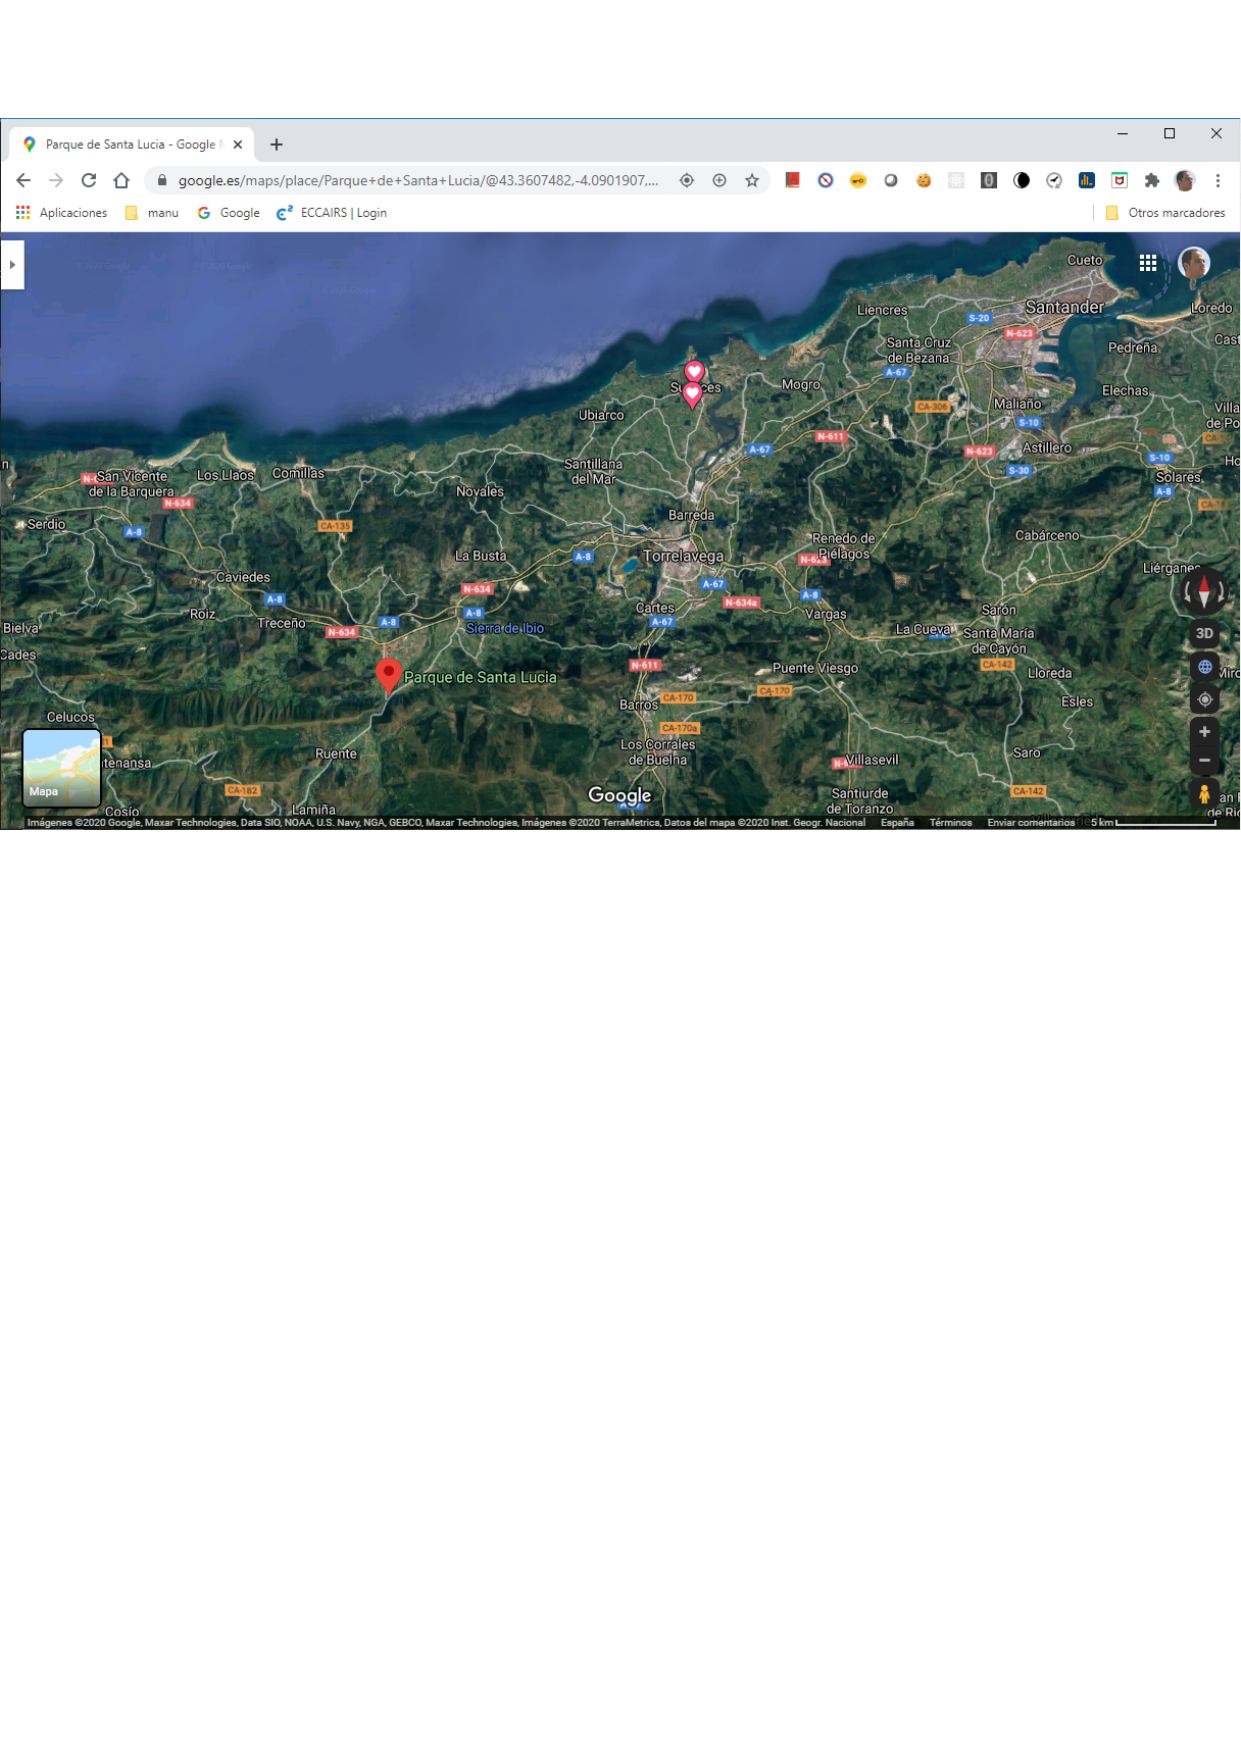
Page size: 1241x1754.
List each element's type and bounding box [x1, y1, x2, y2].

picture [0, 118, 1241, 830]
